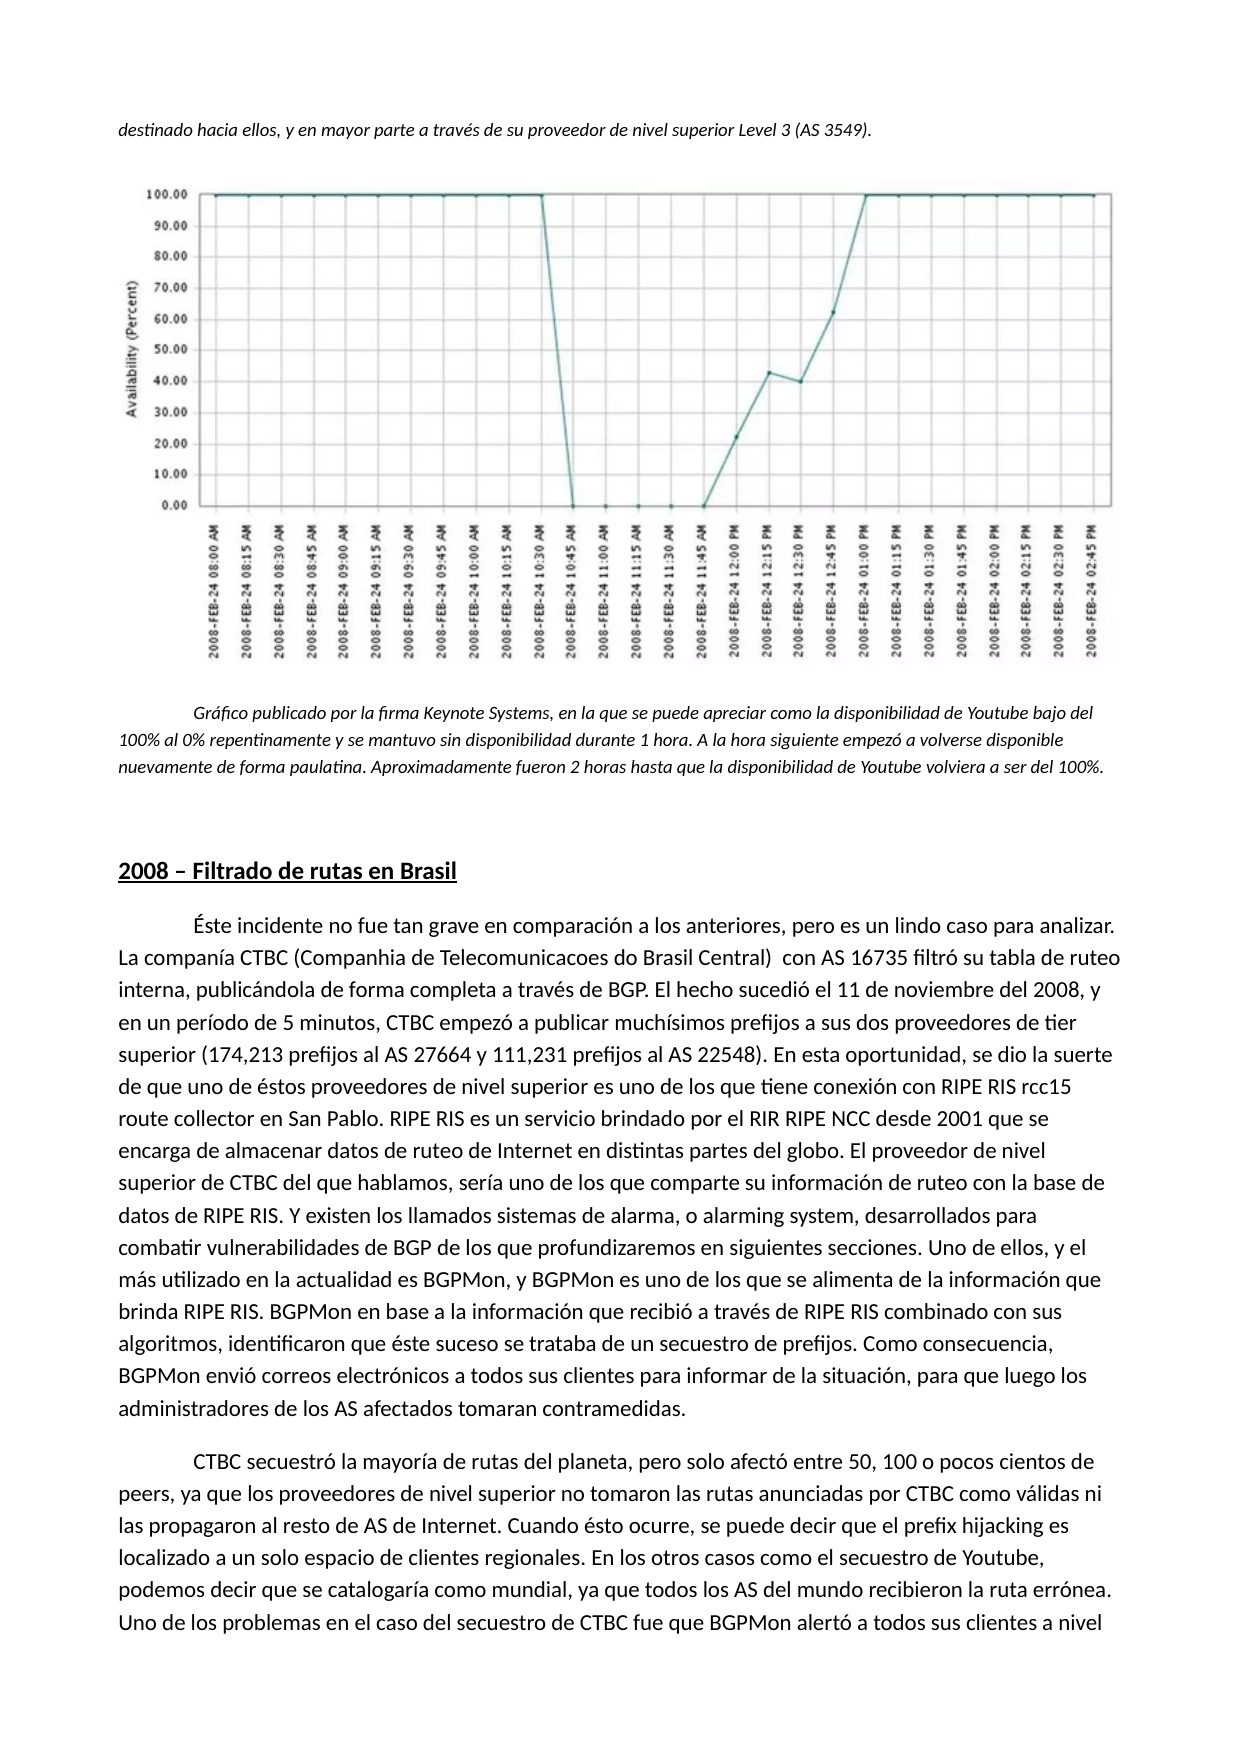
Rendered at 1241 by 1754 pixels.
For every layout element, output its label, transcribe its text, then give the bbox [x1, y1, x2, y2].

picture [114, 183, 1119, 664]
text 2008 – Filtrado de rutas en Brasil [118, 855, 1122, 886]
text destinado hacia ellos, y en mayor parte a través de su proveedor de nivel superior Level 3 (AS 3549). [118, 118, 1122, 141]
text Éste incidente no fue tan grave en comparación a los anteriores, pero es un lindo caso para analizar. La companía CTBC (Companhia de Telecomunicacoes do Brasil Central) con AS 16735 filtró su tabla de ruteo interna, publicándola de forma completa a través de BGP. El hecho sucedió el 11 de noviembre del 2008, y en un período de 5 minutos, CTBC empezó a publicar muchísimos prefijos a sus dos proveedores de tier superior (174,213 prefijos al AS 27664 y 111,231 prefijos al AS 22548). En esta oportunidad, se dio la suerte de que uno de éstos proveedores de nivel superior es uno de los que tiene conexión con RIPE RIS rcc15 route collector en San Pablo. RIPE RIS es un servicio brindado por el RIR RIPE NCC desde 2001 que se encarga de almacenar datos de ruteo de Internet en distintas partes del globo. El proveedor de nivel superior de CTBC del que hablamos, sería uno de los que comparte su información de ruteo con la base de datos de RIPE RIS. Y existen los llamados sistemas de alarma, o alarming system, desarrollados para combatir vulnerabilidades de BGP de los que profundizaremos en siguientes secciones. Uno de ellos, y el más utilizado en la actualidad es BGPMon, y BGPMon es uno de los que se alimenta de la información que brinda RIPE RIS. BGPMon en base a la información que recibió a través de RIPE RIS combinado con sus algoritmos, identificaron que éste suceso se trataba de un secuestro de prefijos. Como consecuencia, BGPMon envió correos electrónicos a todos sus clientes para informar de la situación, para que luego los administradores de los AS afectados tomaran contramedidas. [118, 911, 1122, 1422]
text CTBC secuestró la mayoría de rutas del planeta, pero solo afectó entre 50, 100 o pocos cientos de peers, ya que los proveedores de nivel superior no tomaron las rutas anunciadas por CTBC como válidas ni las propagaron al resto de AS de Internet. Cuando ésto ocurre, se puede decir que el prefix hijacking es localizado a un solo espacio de clientes regionales. En los otros casos como el secuestro de Youtube, podemos decir que se catalogaría como mundial, ya que todos los AS del mundo recibieron la ruta errónea. Uno de los problemas en el caso del secuestro de CTBC fue que BGPMon alertó a todos sus clientes a nivel [118, 1447, 1122, 1636]
text Gráfico publicado por la firma Keynote Systems, en la que se puede apreciar como la disponibilidad de Youtube bajo del 100% al 0% repentinamente y se mantuvo sin disponibilidad durante 1 hora. A la hora siguiente empezó a volverse disponible nuevamente de forma paulatina. Aproximadamente fueron 2 horas hasta que la disponibilidad de Youtube volviera a ser del 100%. [118, 697, 1122, 778]
